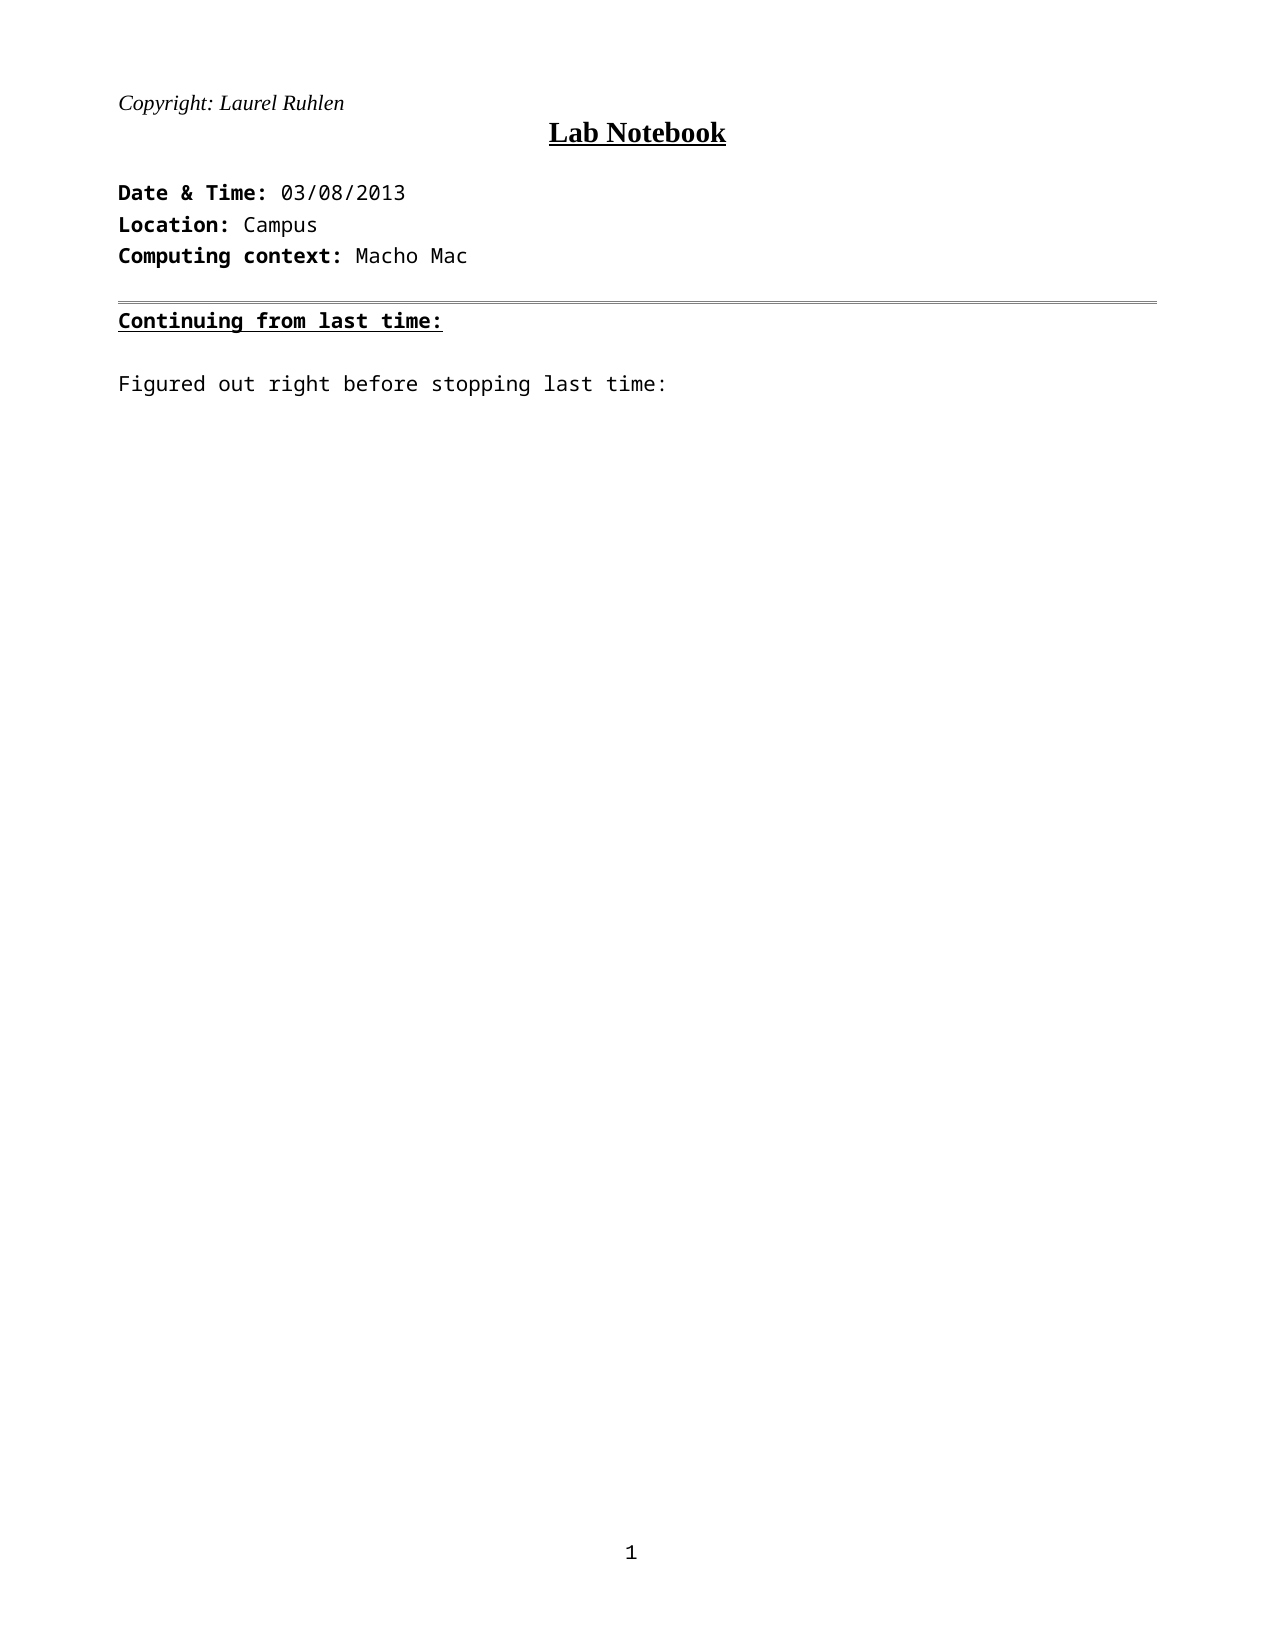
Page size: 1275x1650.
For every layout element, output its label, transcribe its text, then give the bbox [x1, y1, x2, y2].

text Computing context: Macho Mac [118, 241, 1157, 269]
text Continuing from last time: [118, 306, 1157, 335]
text Location: Campus [118, 210, 1157, 238]
text Figured out right before stopping last time: [118, 369, 1157, 398]
text Date & Time: 03/08/2013 [118, 178, 1157, 207]
